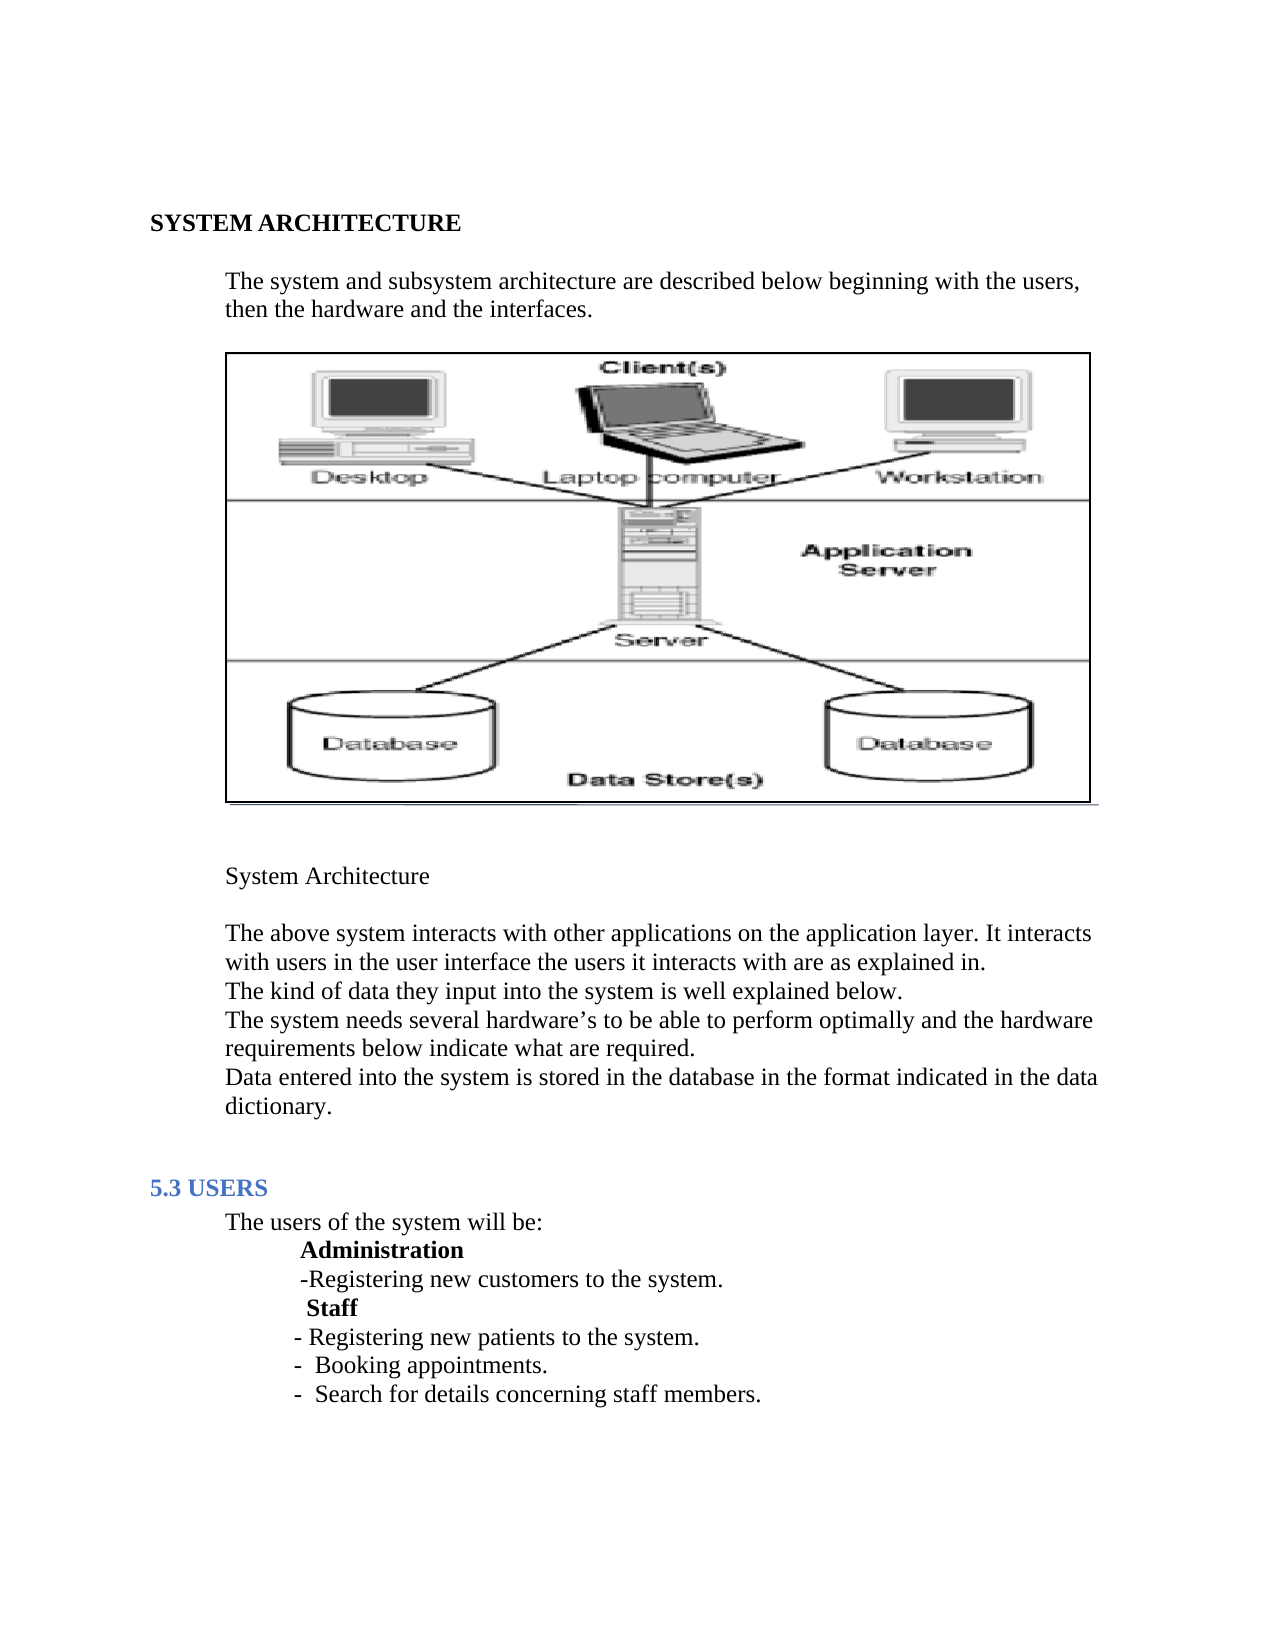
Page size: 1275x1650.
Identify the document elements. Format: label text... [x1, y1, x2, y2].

text The kind of data they input into the system is well explained below. [225, 976, 1125, 1005]
text The system needs several hardware’s to be able to perform optimally and the hardware requirements below indicate what are required. [225, 1005, 1125, 1062]
text The users of the system will be: [225, 1207, 1125, 1235]
text -Registering new customers to the system. [300, 1264, 1125, 1293]
text Data entered into the system is stored in the database in the format indicated in the data dictionary. [225, 1062, 1125, 1120]
text - Search for details concerning staff members. [225, 1379, 1125, 1408]
text Staff [300, 1293, 1125, 1322]
text The above system interacts with other applications on the application layer. It interacts with users in the user interface the users it interacts with are as explained in. [225, 918, 1125, 976]
subtitle 5.3 USERS [150, 1173, 1125, 1202]
text System Architecture [225, 861, 1125, 890]
picture [227, 354, 1089, 801]
text Administration [300, 1235, 1125, 1264]
subtitle SYSTEM ARCHITECTURE [150, 208, 1125, 237]
text The system and subsystem architecture are described below beginning with the users, then the hardware and the interfaces. [225, 266, 1125, 323]
text - Booking appointments. [225, 1350, 1125, 1379]
text - Registering new patients to the system. [225, 1322, 1125, 1350]
